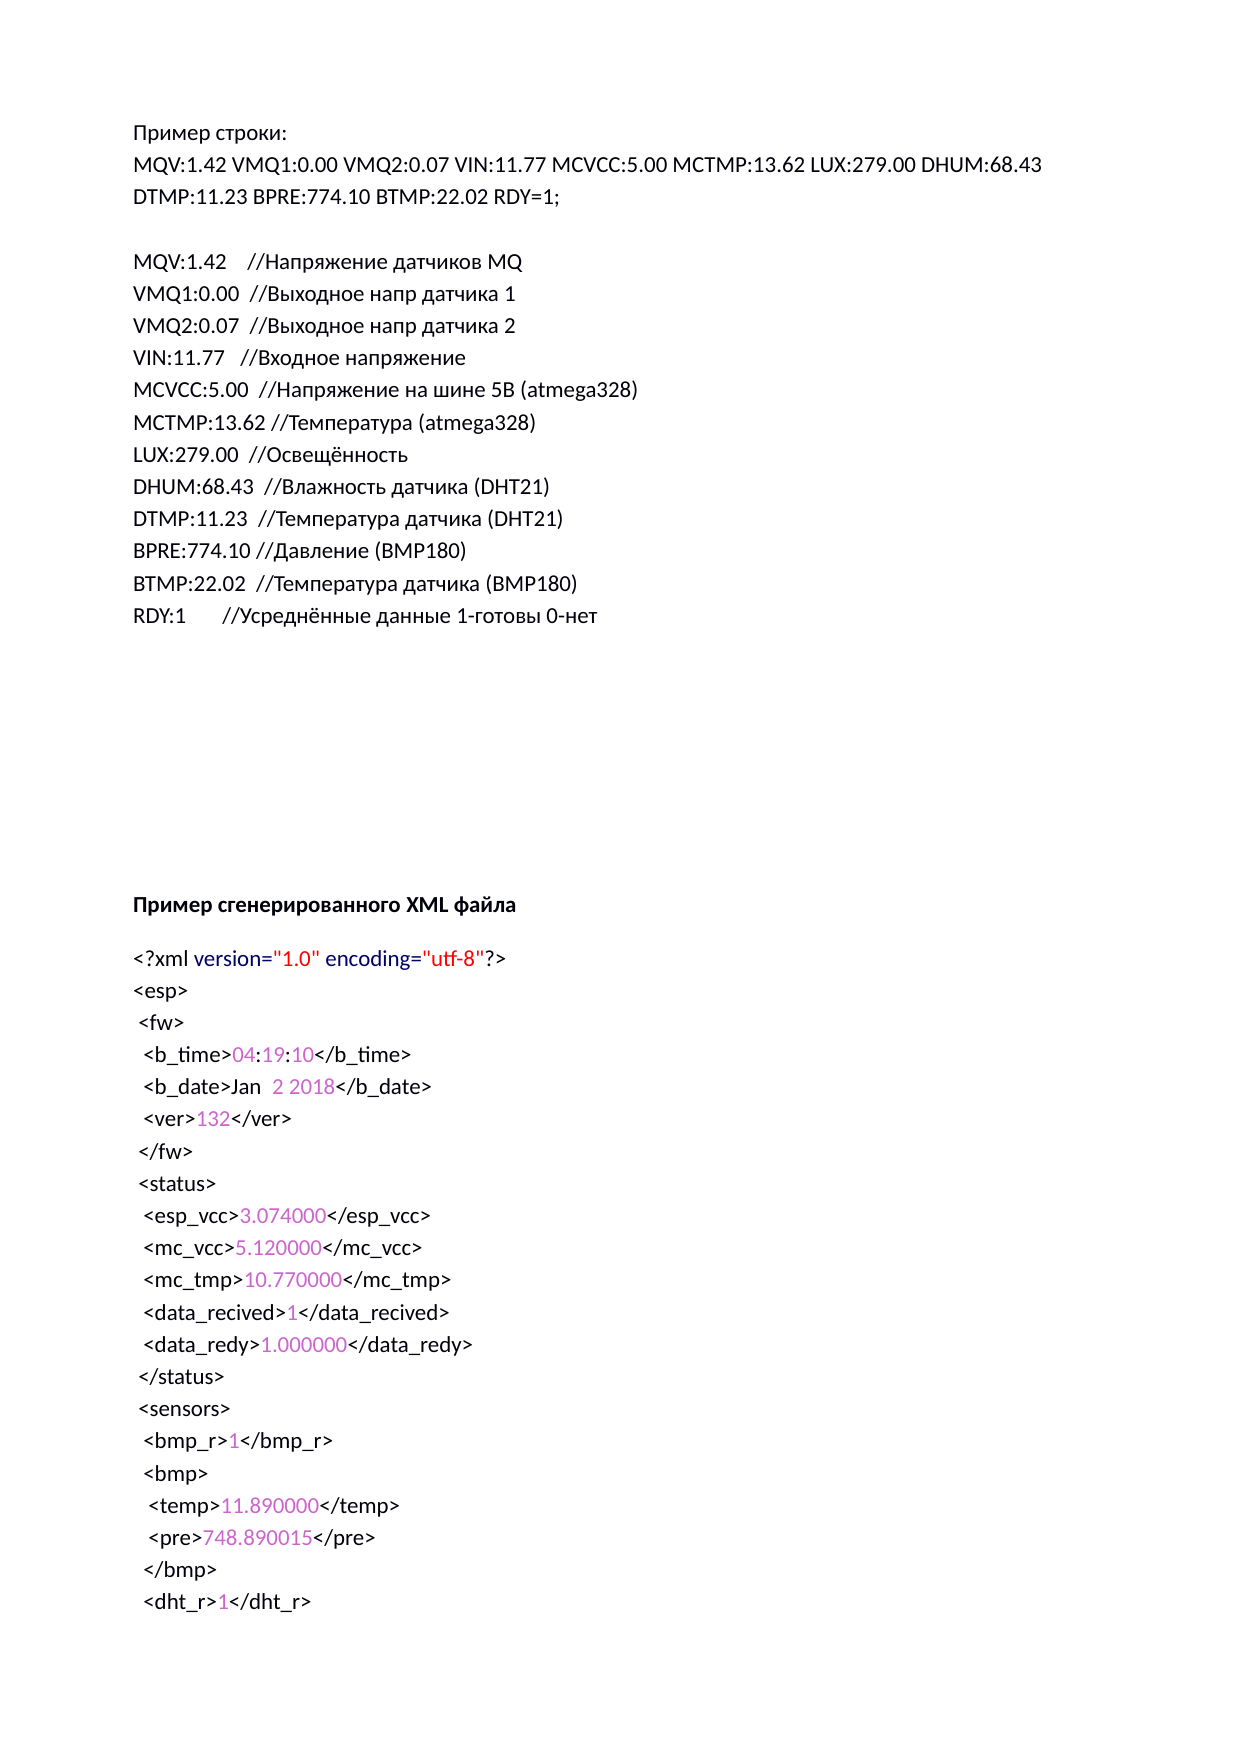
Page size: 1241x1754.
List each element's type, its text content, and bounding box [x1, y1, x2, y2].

text VIN:11.77 //Входное напряжение [133, 343, 1152, 371]
text <bmp_r>1</bmp_r> [133, 1426, 1152, 1454]
text RDY:1 //Усреднённые данные 1-готовы 0-нет [133, 601, 1152, 629]
text Пример сгенерированного XML файла [133, 891, 1152, 919]
text MQV:1.42 //Напряжение датчиков MQ [133, 247, 1152, 275]
text <fw> [133, 1008, 1152, 1036]
text <data_recived>1</data_recived> [133, 1298, 1152, 1326]
text MCVCC:5.00 //Напряжение на шине 5В (atmega328) [133, 376, 1152, 404]
text VMQ2:0.07 //Выходное напр датчика 2 [133, 311, 1152, 339]
text <mc_tmp>10.770000</mc_tmp> [133, 1266, 1152, 1293]
text <b_date>Jan 2 2018</b_date> [133, 1072, 1152, 1100]
text MCTMP:13.62 //Температура (atmega328) [133, 408, 1152, 436]
text </status> [133, 1362, 1152, 1390]
text <pre>748.890015</pre> [133, 1523, 1152, 1551]
text <ver>132</ver> [133, 1104, 1152, 1133]
text Пример строки: [133, 118, 1152, 146]
text BPRE:774.10 //Давление (BMP180) [133, 537, 1152, 564]
text DHUM:68.43 //Влажность датчика (DHT21) [133, 472, 1152, 500]
text <mc_vcc>5.120000</mc_vcc> [133, 1233, 1152, 1261]
text <esp> [133, 976, 1152, 1004]
text <data_redy>1.000000</data_redy> [133, 1330, 1152, 1358]
text <b_time>04:19:10</b_time> [133, 1040, 1152, 1068]
text VMQ1:0.00 //Выходное напр датчика 1 [133, 279, 1152, 307]
text <?xml version="1.0" encoding="utf-8"?> [133, 944, 1152, 972]
text MQV:1.42 VMQ1:0.00 VMQ2:0.07 VIN:11.77 MCVCC:5.00 MCTMP:13.62 LUX:279.00 DHUM:68.43 DTMP:11.23 BPRE:774.10 BTMP:22.02 RDY=1; [133, 150, 1152, 211]
text <esp_vcc>3.074000</esp_vcc> [133, 1201, 1152, 1229]
text LUX:279.00 //Освещённость [133, 440, 1152, 468]
text DTMP:11.23 //Температура датчика (DHT21) [133, 504, 1152, 532]
text <temp>11.890000</temp> [133, 1491, 1152, 1519]
text <bmp> [133, 1459, 1152, 1487]
text <status> [133, 1169, 1152, 1197]
text <dht_r>1</dht_r> [133, 1587, 1152, 1615]
text </fw> [133, 1137, 1152, 1165]
text <sensors> [133, 1394, 1152, 1422]
text </bmp> [133, 1555, 1152, 1583]
text BTMP:22.02 //Температура датчика (BMP180) [133, 569, 1152, 597]
